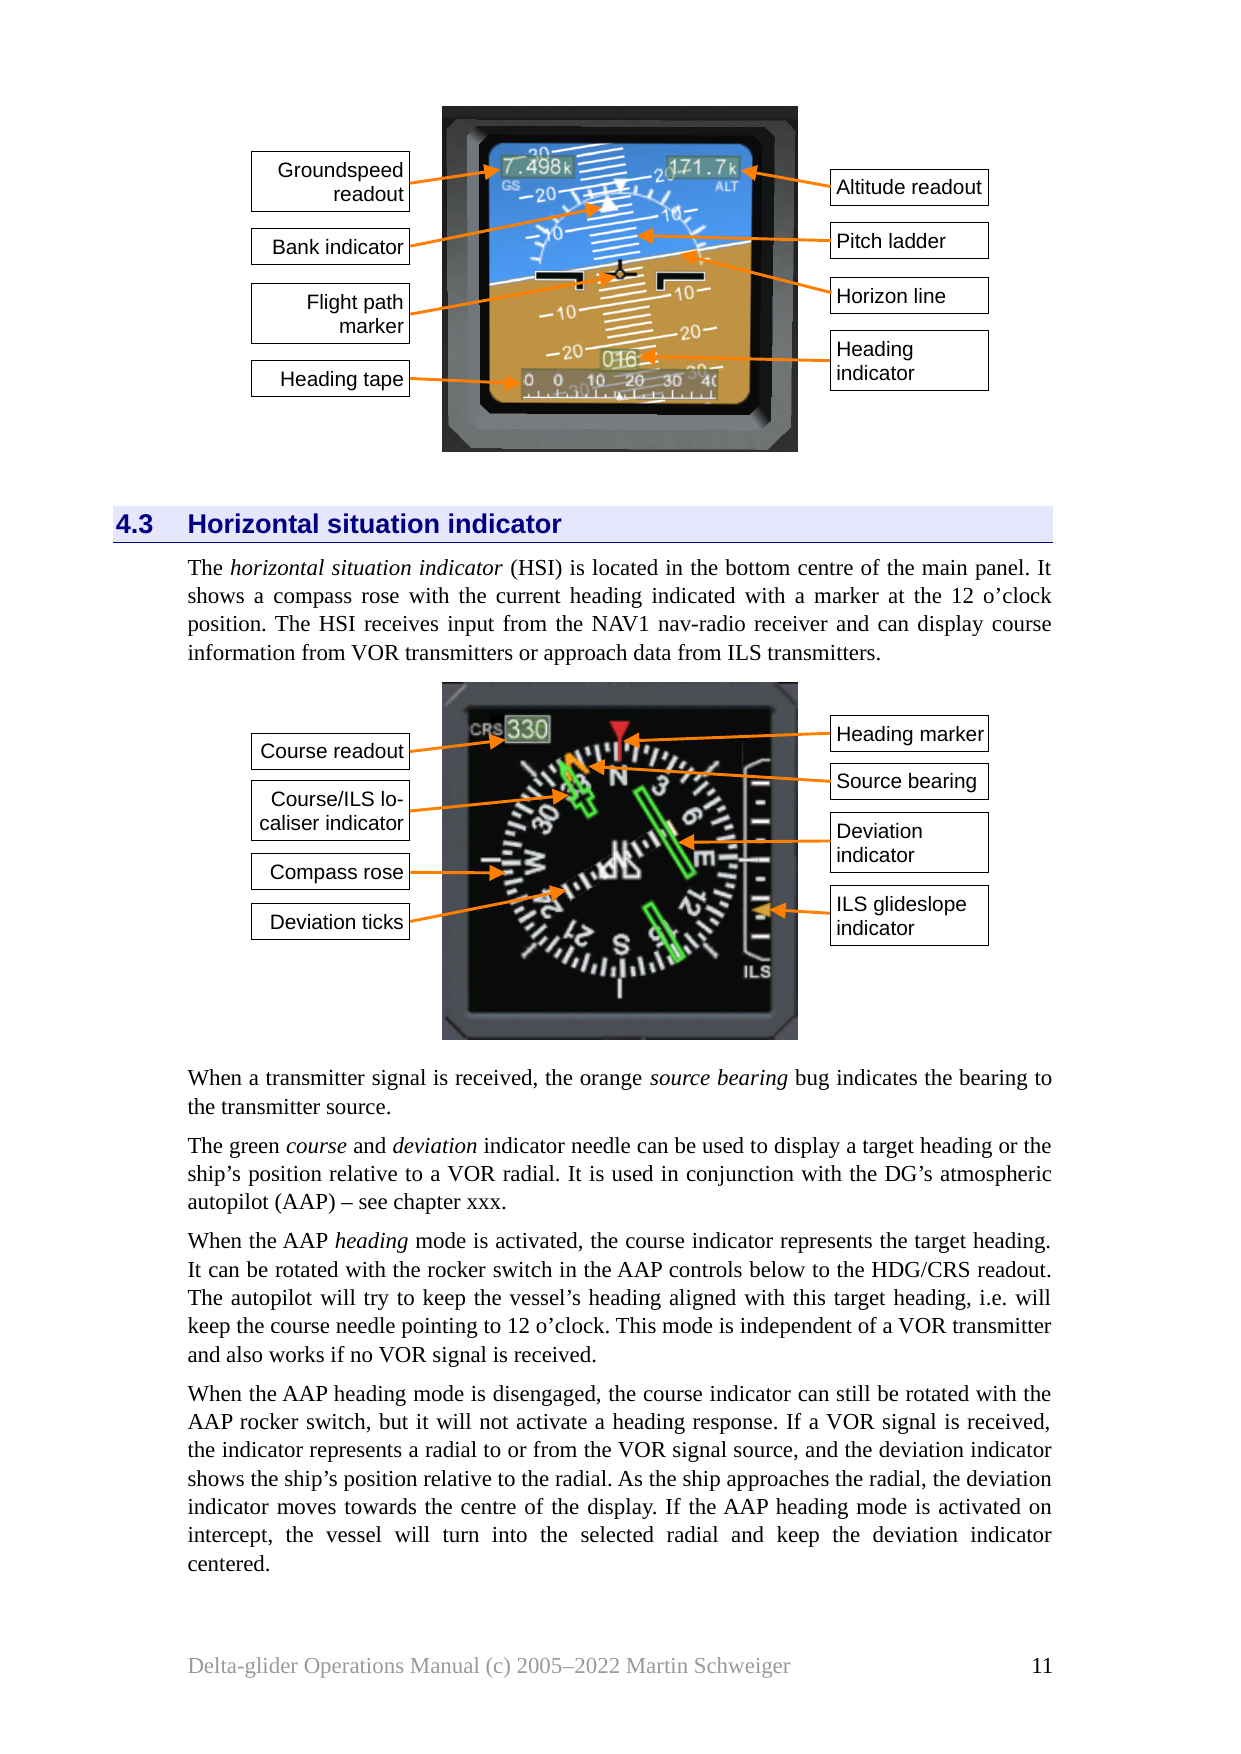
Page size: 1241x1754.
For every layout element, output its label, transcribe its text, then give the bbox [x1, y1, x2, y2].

picture [442, 682, 798, 1040]
text When a transmitter signal is received, the orange source bearing bug indicates the bearing to the transmitter source. [187, 676, 1053, 1120]
text The green course and deviation indicator needle can be used to display a target heading or the ship’s position relative to a VOR radial. It is used in conjunction with the DG’s atmospheric autopilot (AAP) – see chapter xxx. [187, 1131, 1053, 1216]
picture [442, 106, 798, 452]
text When the AAP heading mode is activated, the course indicator represents the target heading. It can be rotated with the rocker switch in the AAP controls below to the HDG/CRS readout. The autopilot will try to keep the vessel’s heading aligned with this target heading, i.e. will keep the course needle pointing to 12 o’clock. This mode is independent of a VOR transmitter and also works if no VOR signal is received. [187, 1226, 1053, 1368]
subtitle Horizontal situation indicator [113, 506, 1053, 542]
text The horizontal situation indicator (HSI) is located in the bottom centre of the main panel. It shows a compass rose with the current heading indicated with a marker at the 12 o’clock position. The HSI receives input from the NAV1 nav-radio receiver and can display course information from VOR transmitters or approach data from ILS transmitters. [187, 552, 1053, 666]
text When the AAP heading mode is disengaged, the course indicator can still be rotated with the AAP rocker switch, but it will not activate a heading response. If a VOR signal is received, the indicator represents a radial to or from the VOR signal source, and the deviation indicator shows the ship’s position relative to the radial. As the ship approaches the radial, the deviation indicator moves towards the centre of the display. If the AAP heading mode is activated on intercept, the vessel will turn into the selected radial and keep the deviation indicator centered. [187, 1378, 1053, 1577]
